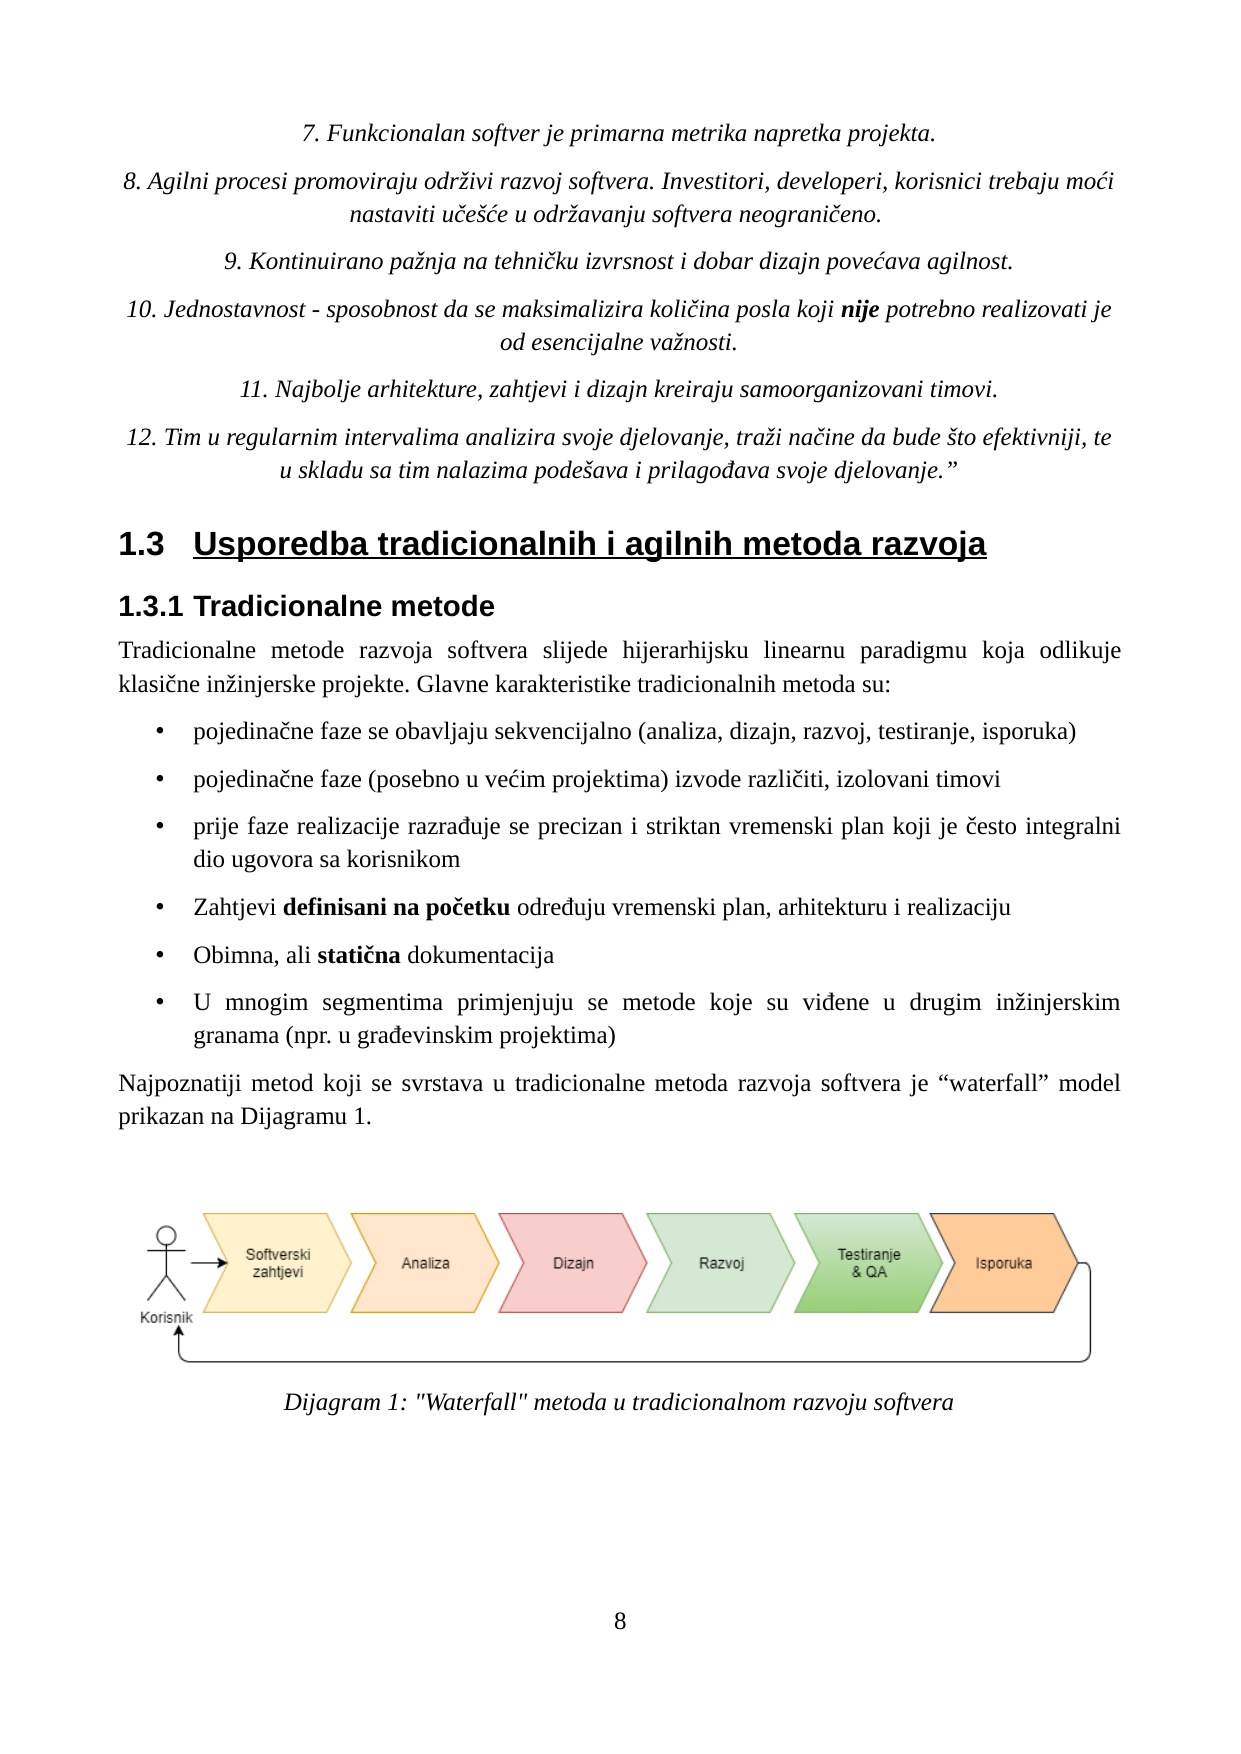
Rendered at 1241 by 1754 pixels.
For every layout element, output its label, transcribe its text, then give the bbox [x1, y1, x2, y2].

subtitle Tradicionalne metode [118, 589, 1122, 623]
subtitle Usporedba tradicionalnih i agilnih metoda razvoja [118, 524, 1122, 562]
text SSSzS [140, 1189, 1100, 1213]
list pojedinačne faze (posebno u većim projektima) izvode različiti, izolovani timovi [156, 764, 1122, 793]
text Tradicionalne metode razvoja softvera slijede hijerarhijsku linearnu paradigmu koja odlikuje klasične inžinjerske projekte. Glavne karakteristike tradicionalnih metoda su: [118, 636, 1122, 697]
text Najpoznatiji metod koji se svrstava u tradicionalne metoda razvoja softvera je “waterfall” model prikazan na Dijagramu 1. [118, 1068, 1122, 1130]
list pojedinačne faze se obavljaju sekvencijalno (analiza, dizajn, razvoj, testiranje, isporuka) [156, 716, 1122, 745]
text 12. Tim u regularnim intervalima analizira svoje djelovanje, traži načine da bude što efektivniji, te u skladu sa tim nalazima podešava i prilagođava svoje djelovanje.” [118, 422, 1122, 484]
list Obimna, ali statična dokumentacija [156, 940, 1122, 968]
list U mnogim segmentima primjenjuju se metode koje su viđene u drugim inžinjerskim granama (npr. u građevinskim projektima) [156, 987, 1122, 1049]
text 8. Agilni procesi promoviraju održivi razvoj softvera. Investitori, developeri, korisnici trebaju moći nastaviti učešće u održavanju softvera neograničeno. [118, 166, 1122, 227]
text SSSzS [140, 1416, 1100, 1427]
text Dijagram 1: "Waterfall" metoda u tradicionalnom razvoju softvera [140, 1383, 1100, 1416]
text 7. Funkcionalan softver je primarna metrika napretka projekta. [118, 118, 1122, 147]
text 10. Jednostavnost - sposobnost da se maksimalizira količina posla koji nije potrebno realizovati je od esencijalne važnosti. [118, 294, 1122, 356]
list prije faze realizacije razrađuje se precizan i striktan vremenski plan koji je često integralni dio ugovora sa korisnikom [156, 811, 1122, 873]
list Zahtjevi definisani na početku određuju vremenski plan, arhitekturu i realizaciju [156, 892, 1122, 921]
text 9. Kontinuirano pažnja na tehničku izvrsnost i dobar dizajn povećava agilnost. [118, 246, 1122, 275]
text 11. Najbolje arhitekture, zahtjevi i dizajn kreiraju samoorganizovani timovi. [118, 374, 1122, 403]
picture [140, 1213, 1101, 1383]
